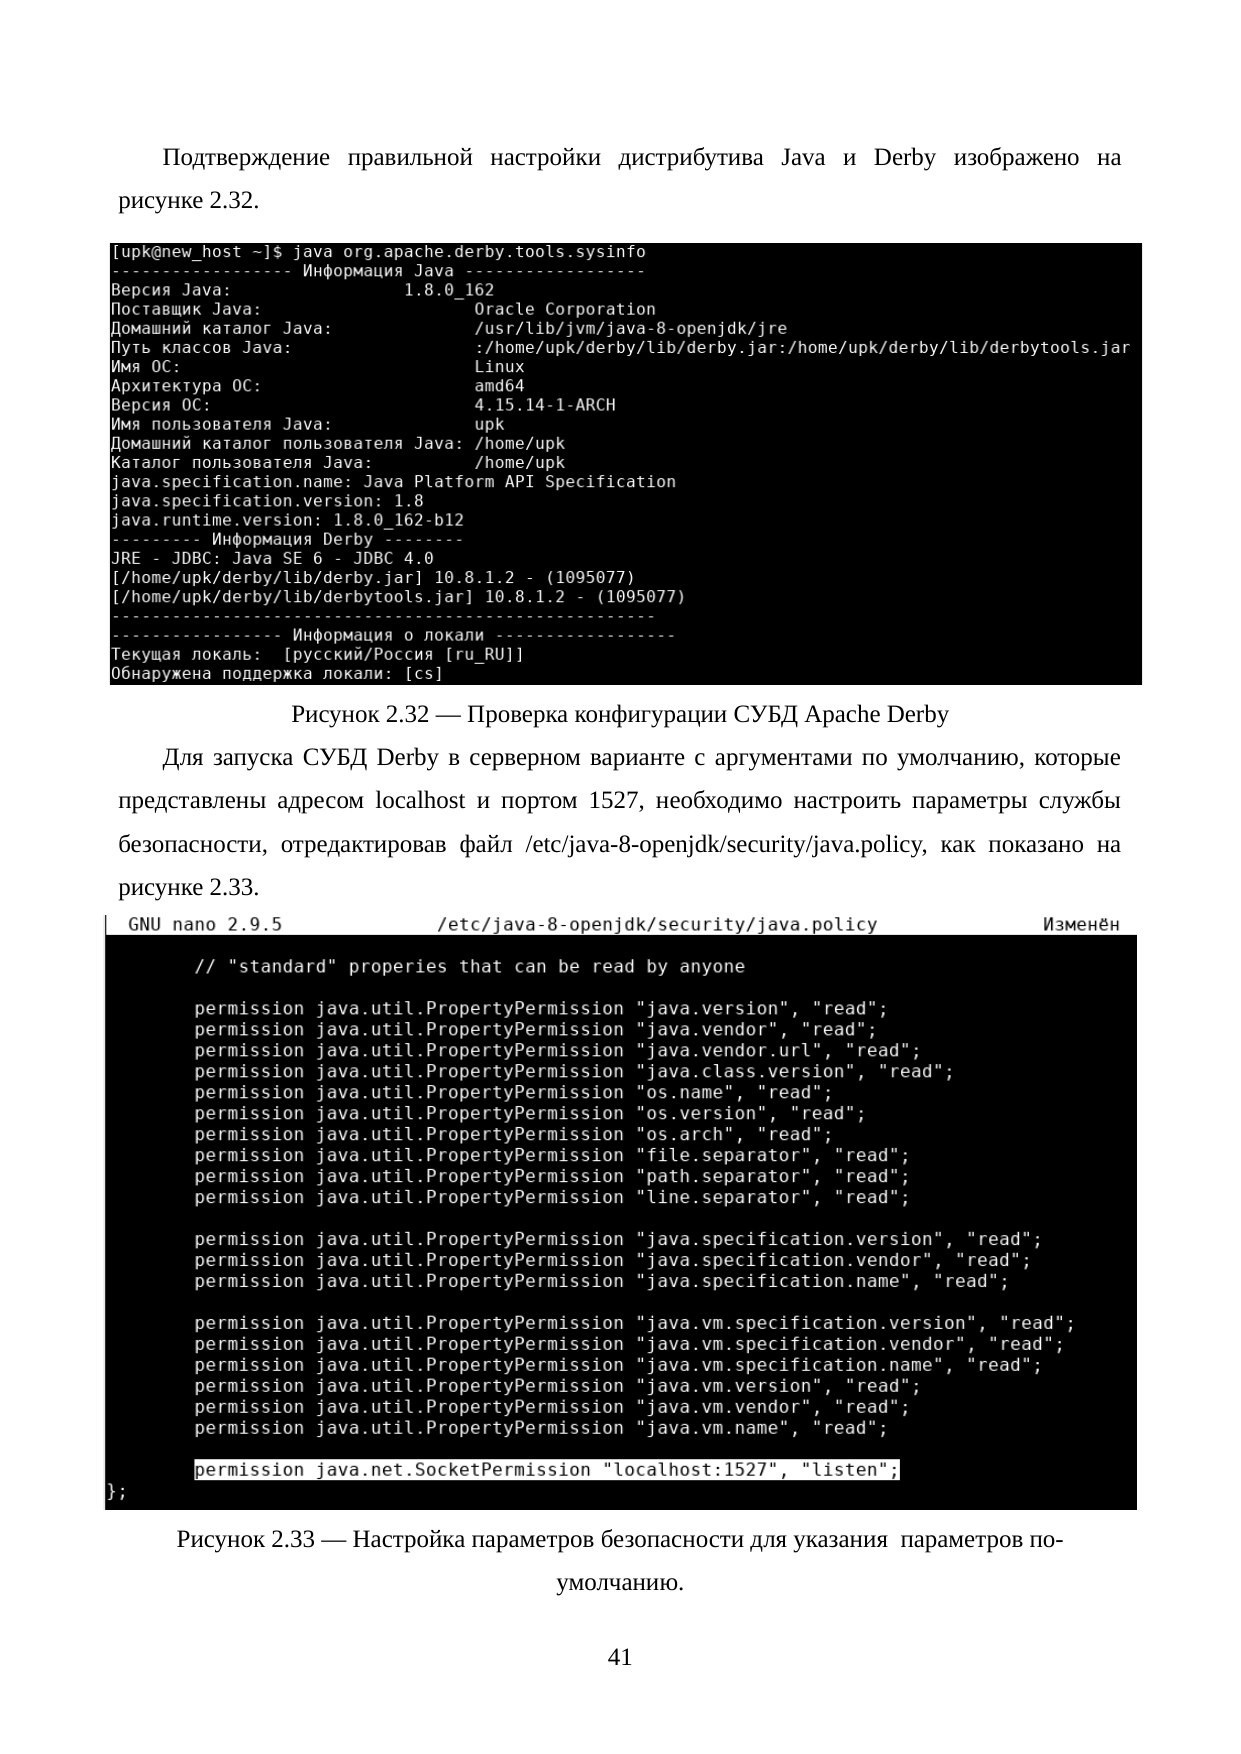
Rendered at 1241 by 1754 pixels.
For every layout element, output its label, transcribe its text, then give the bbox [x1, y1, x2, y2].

text Подтверждение правильной настройки дистрибутива Java и Derby изображено на рисунке 2.32. [118, 142, 1122, 214]
text Рисунок 2.33 — Настройка параметров безопасности для указания параметров по-умолчанию. [118, 1510, 1122, 1596]
text [118, 228, 1122, 243]
picture [103, 915, 1137, 1510]
text Рисунок 2.32 — Проверка конфигурации СУБД Apache Derby [118, 685, 1122, 728]
picture [108, 243, 1143, 685]
text Для запуска СУБД Derby в серверном варианте с аргументами по умолчанию, которые представлены адресом localhost и портом 1527, необходимо настроить параметры службы безопасности, отредактировав файл /etc/java-8-openjdk/security/java.policy, как показано на рисунке 2.33. [118, 742, 1122, 901]
